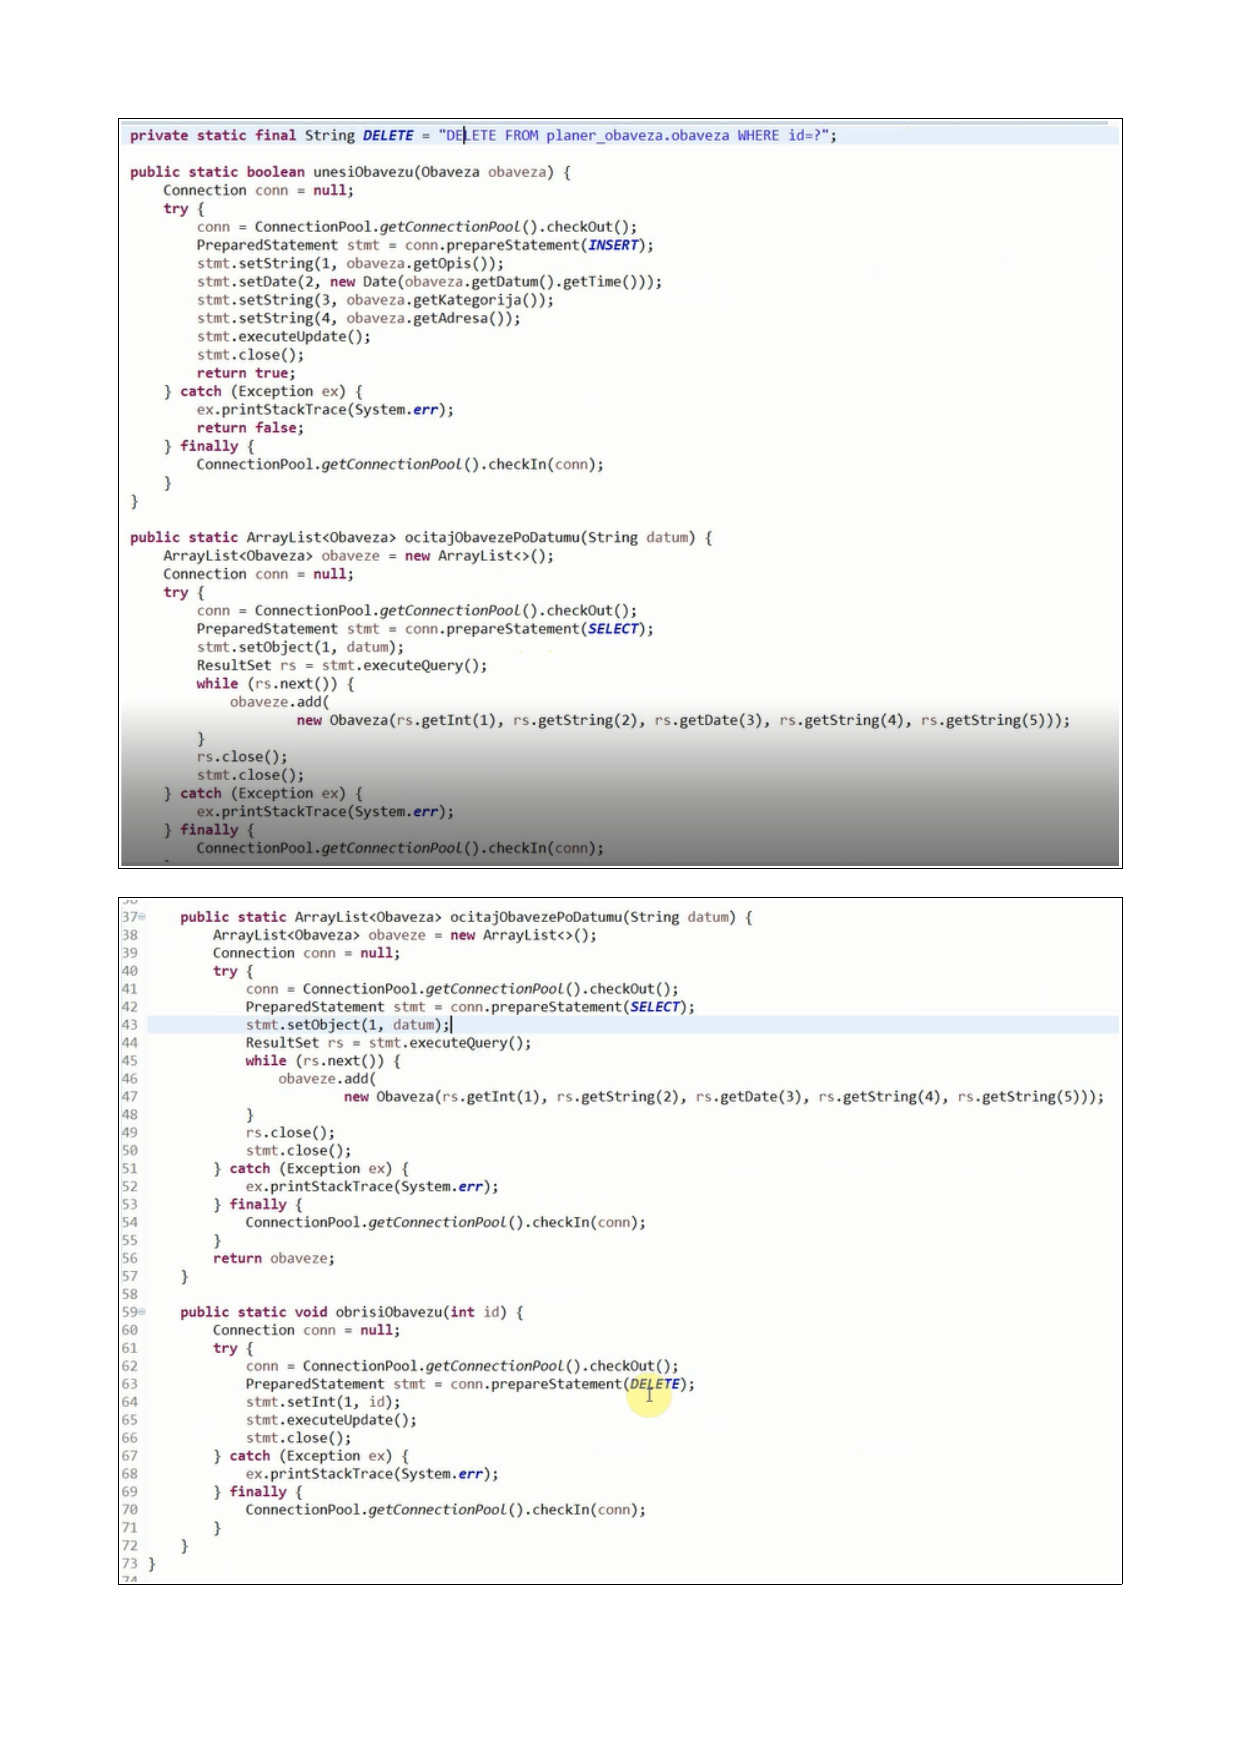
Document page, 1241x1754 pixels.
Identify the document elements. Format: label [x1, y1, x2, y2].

picture [121, 121, 1119, 866]
picture [121, 900, 1119, 1582]
